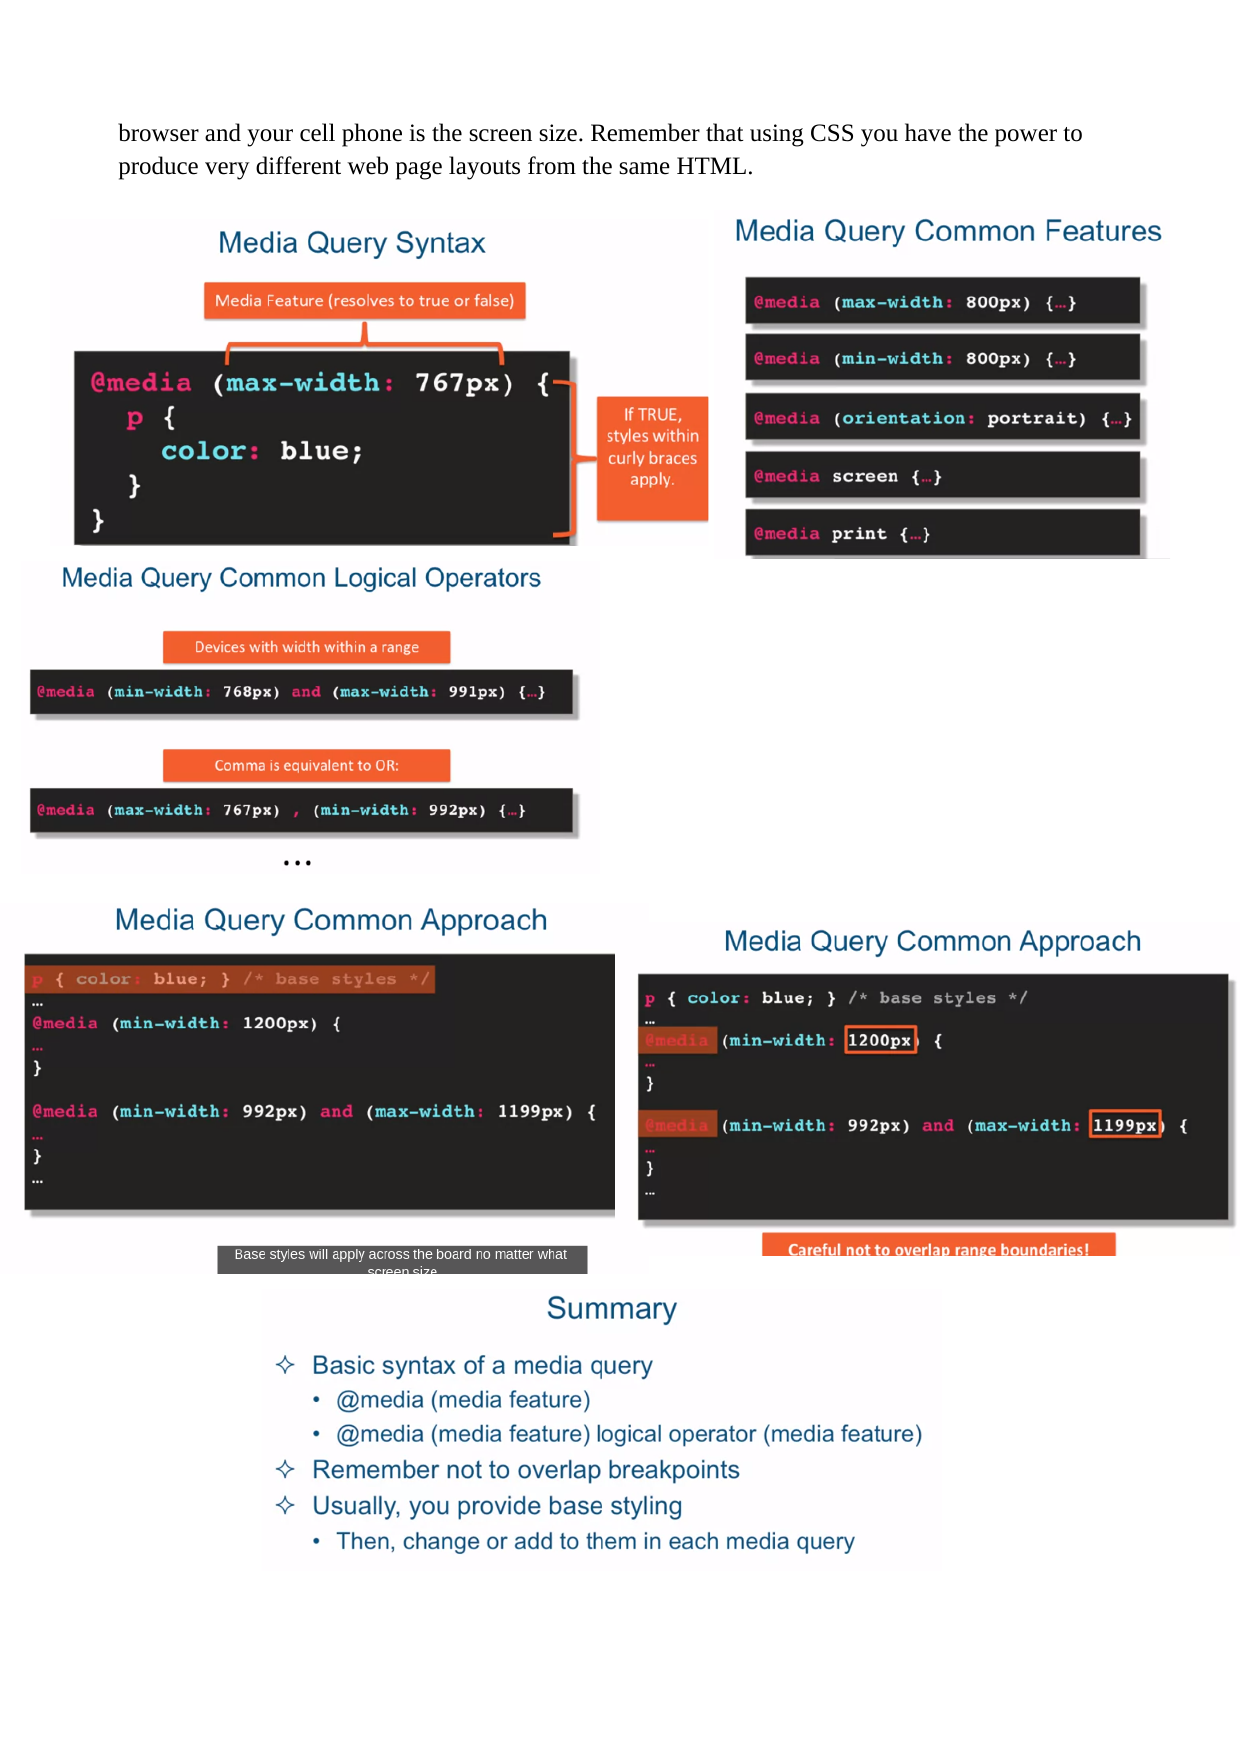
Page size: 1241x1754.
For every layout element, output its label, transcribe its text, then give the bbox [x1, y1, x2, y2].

picture [713, 210, 1171, 559]
picture [49, 219, 709, 546]
picture [20, 561, 600, 874]
picture [0, 903, 1241, 1274]
picture [261, 1289, 942, 1571]
text browser and your cell phone is the screen size. Remember that using CSS you have the power to produce very different web page layouts from the same HTML. [118, 118, 1122, 180]
